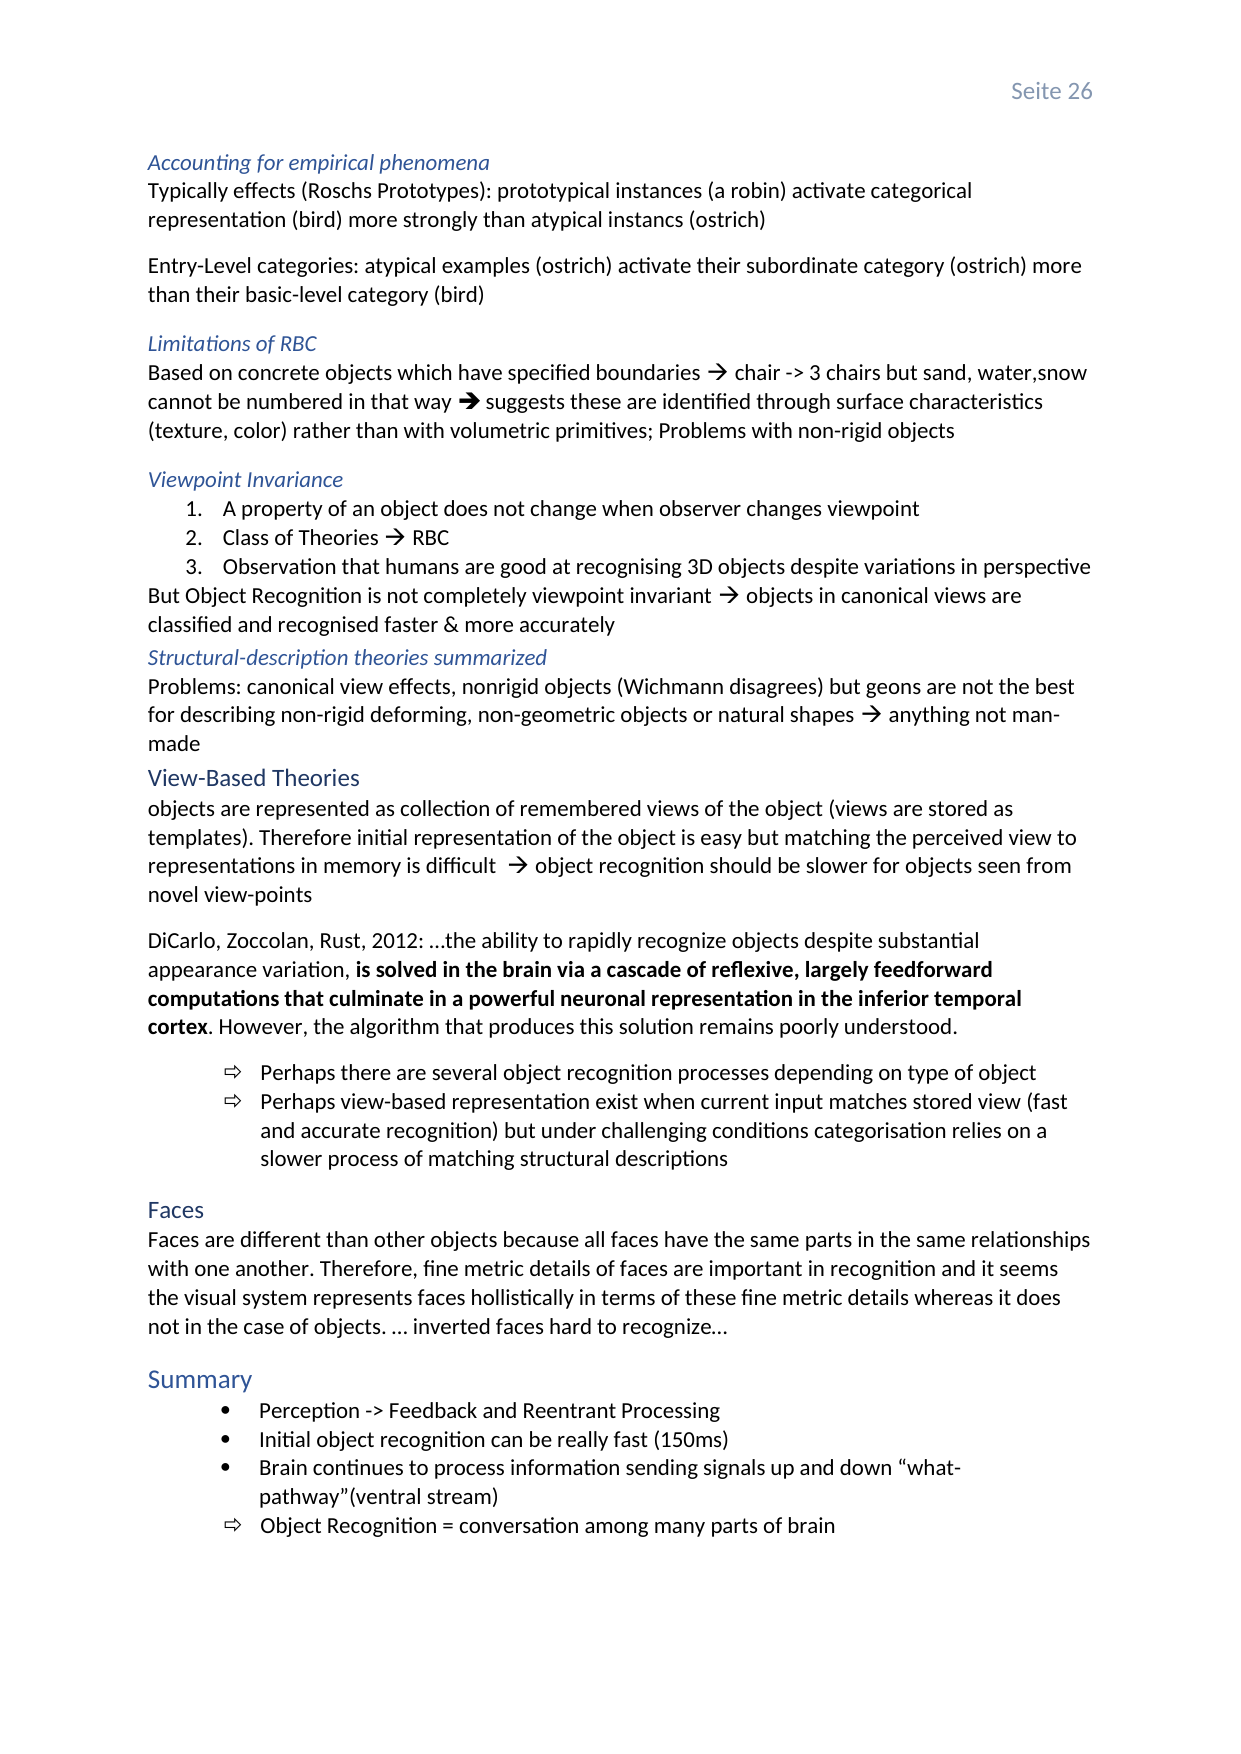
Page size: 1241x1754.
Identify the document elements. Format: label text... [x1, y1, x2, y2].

list Perhaps there are several object recognition processes depending on type of object [223, 1058, 1093, 1086]
subtitle Viewpoint Invariance [148, 466, 1093, 494]
text DiCarlo, Zoccolan, Rust, 2012: …the ability to rapidly recognize objects despite substantial appearance variation, is solved in the brain via a cascade of reflexive, largely feedforward computations that culminate in a powerful neuronal representation in the inferior temporal cortex. However, the algorithm that produces this solution remains poorly understood. [148, 926, 1093, 1041]
list Perhaps view-based representation exist when current input matches stored view (fast and accurate recognition) but under challenging conditions categorisation relies on a slower process of matching structural descriptions [223, 1087, 1093, 1173]
list Brain continues to process information sending signals up and down “what-pathway”(ventral stream) [221, 1453, 1093, 1510]
list Object Recognition = conversation among many parts of brain [223, 1511, 1093, 1539]
subtitle Accounting for empirical phenomena [148, 148, 1093, 176]
list Observation that humans are good at recognising 3D objects despite variations in perspective [185, 552, 1093, 580]
subtitle View-Based Theories [148, 762, 1093, 793]
list Class of Theories  RBC [185, 523, 1093, 551]
text Typically effects (Roschs Prototypes): prototypical instances (a robin) activate categorical representation (bird) more strongly than atypical instancs (ostrich) [148, 176, 1093, 233]
list Perception -> Feedback and Reentrant Processing [221, 1396, 1093, 1424]
subtitle Structural-description theories summarized [148, 643, 1093, 671]
text objects are represented as collection of remembered views of the object (views are stored as templates). Therefore initial representation of the object is easy but matching the perceived view to representations in memory is difficult  object recognition should be slower for objects seen from novel view-points [148, 794, 1093, 908]
subtitle Faces [148, 1194, 1093, 1225]
text Based on concrete objects which have specified boundaries  chair -> 3 chairs but sand, water,snow cannot be numbered in that way  suggests these are identified through surface characteristics (texture, color) rather than with volumetric primitives; Problems with non-rigid objects [148, 358, 1093, 444]
text Problems: canonical view effects, nonrigid objects (Wichmann disagrees) but geons are not the best for describing non-rigid deforming, non-geometric objects or natural shapes  anything not man-made [148, 672, 1093, 757]
text But Object Recognition is not completely viewpoint invariant  objects in canonical views are classified and recognised faster & more accurately [148, 581, 1093, 638]
text Entry-Level categories: atypical examples (ostrich) activate their subordinate category (ostrich) more than their basic-level category (bird) [148, 251, 1093, 308]
subtitle Summary [148, 1362, 1093, 1395]
subtitle Limitations of RBC [148, 329, 1093, 357]
list Initial object recognition can be really fast (150ms) [221, 1425, 1093, 1453]
list A property of an object does not change when observer changes viewpoint [185, 494, 1093, 522]
text Faces are different than other objects because all faces have the same parts in the same relationships with one another. Therefore, fine metric details of faces are important in recognition and it seems the visual system represents faces hollistically in terms of these fine metric details whereas it does not in the case of objects. … inverted faces hard to recognize… [148, 1226, 1093, 1340]
